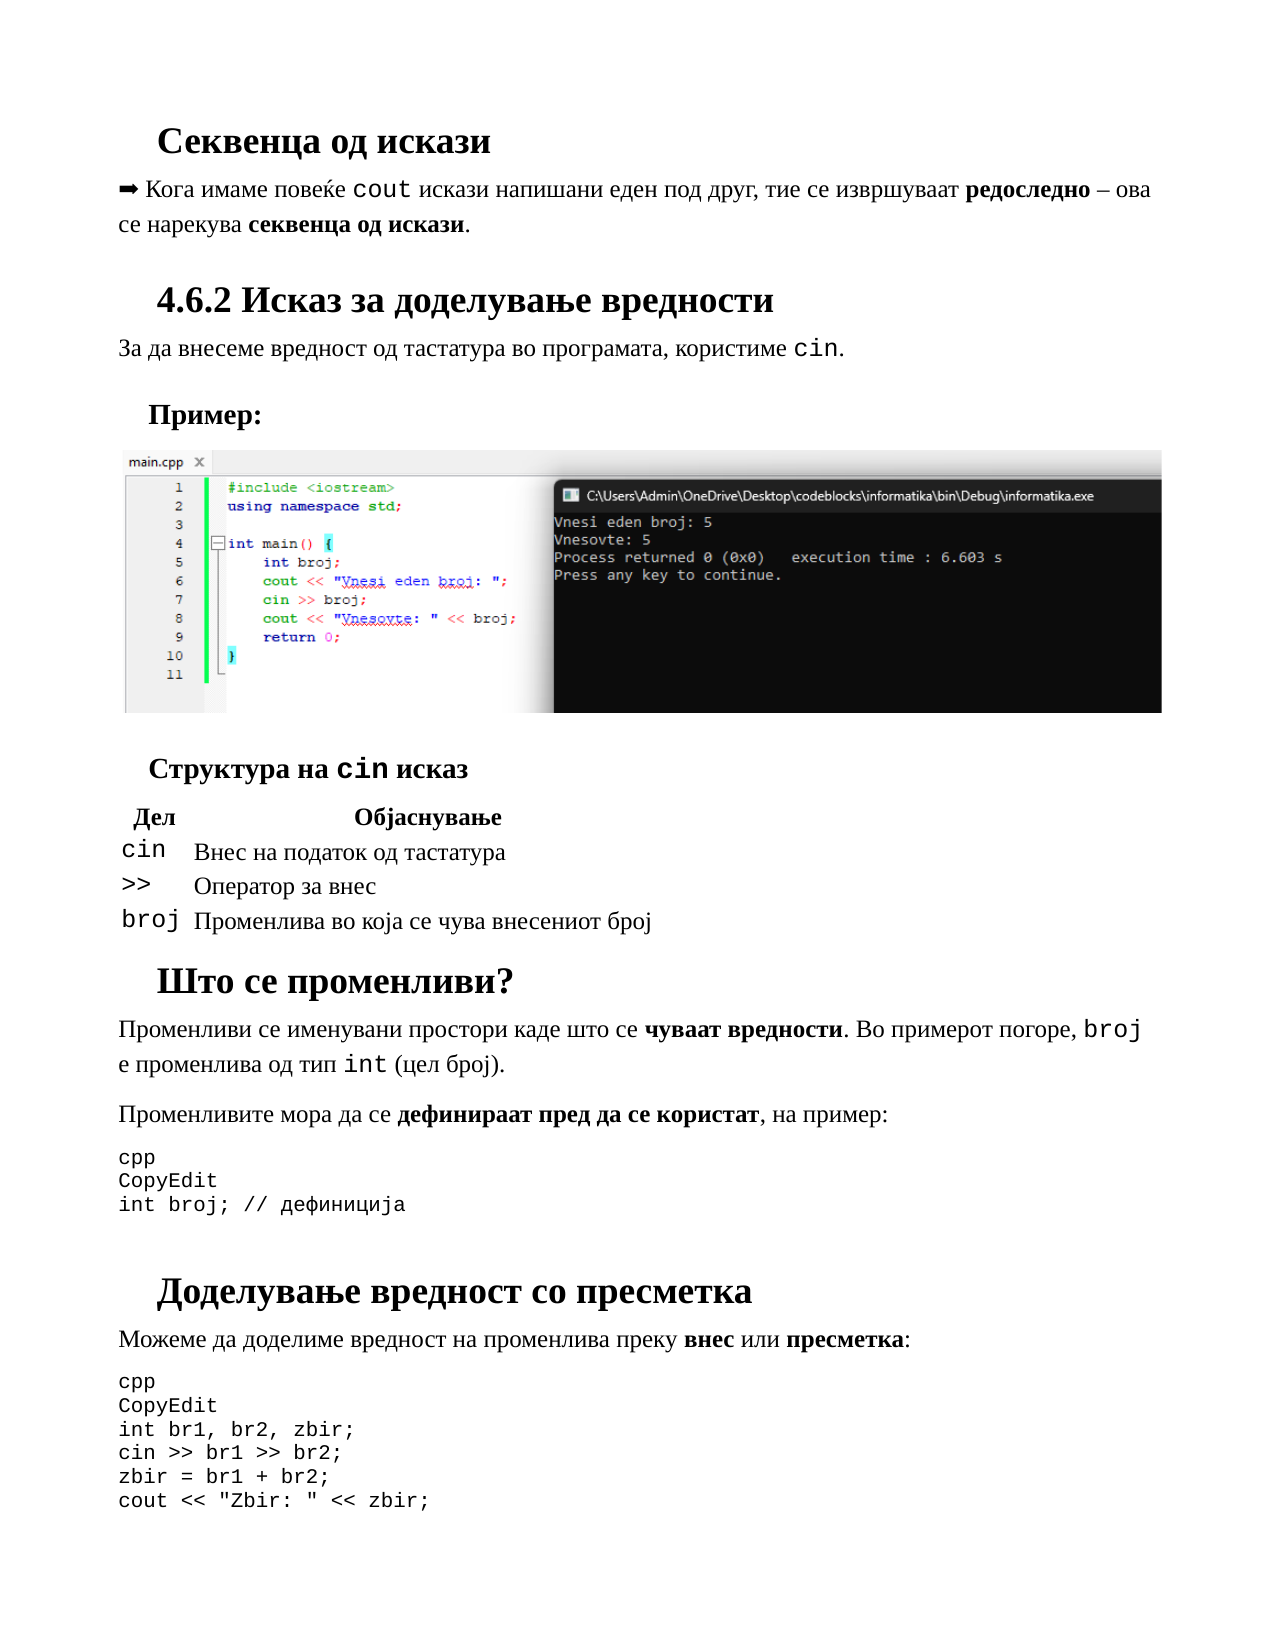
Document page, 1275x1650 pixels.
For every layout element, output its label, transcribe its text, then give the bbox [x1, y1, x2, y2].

text cpp [118, 1371, 1157, 1395]
text Променливи се именувани простори каде што се чуваат вредности. Во примерот погоре, broj е променлива од тип int (цел број). [118, 1014, 1157, 1080]
text cout << "Zbir: " << zbir; [118, 1489, 1157, 1513]
picture [122, 450, 1162, 713]
text cpp [118, 1147, 1157, 1171]
text ➡️ Кога имаме повеќе cout искази напишани еден под друг, тие се извршуваат редоследно – ова се нарекува секвенца од искази. [118, 174, 1157, 238]
text CopyEdit [118, 1171, 1157, 1194]
subtitle 🧾 Секвенца од искази [118, 118, 1157, 161]
text zbir = br1 + br2; [118, 1466, 1157, 1489]
text CopyEdit [118, 1395, 1157, 1419]
subtitle ➕ Доделување вредност со пресметка [118, 1268, 1157, 1311]
text Променливите мора да се дефинираат пред да се користат, на пример: [118, 1099, 1157, 1128]
text Можеме да доделиме вредност на променлива преку внес или пресметка: [118, 1324, 1157, 1352]
subtitle ✅ Пример: [118, 397, 1157, 431]
subtitle 🎯 4.6.2 Исказ за доделување вредности [118, 277, 1157, 320]
subtitle 🧠 Што се променливи? [118, 958, 1157, 1002]
table_header Објаснување [191, 799, 665, 834]
text int broj; // дефиниција [118, 1194, 1157, 1218]
subtitle 📌 Структура на cin исказ [118, 751, 1157, 787]
text cin >> br1 >> br2; [118, 1442, 1157, 1466]
table_cell cin [118, 834, 191, 868]
table_cell >> [118, 869, 191, 903]
table_cell Оператор за внес [191, 869, 665, 903]
table_header Дел [118, 799, 191, 834]
table_cell broj [118, 903, 191, 938]
text int br1, br2, zbir; [118, 1419, 1157, 1442]
table_cell Променлива во која се чува внесениот број [191, 903, 665, 938]
table_cell Внес на податок од тастатура [191, 834, 665, 868]
text За да внесеме вредност од тастатура во програмата, користиме cin. [118, 333, 1157, 364]
